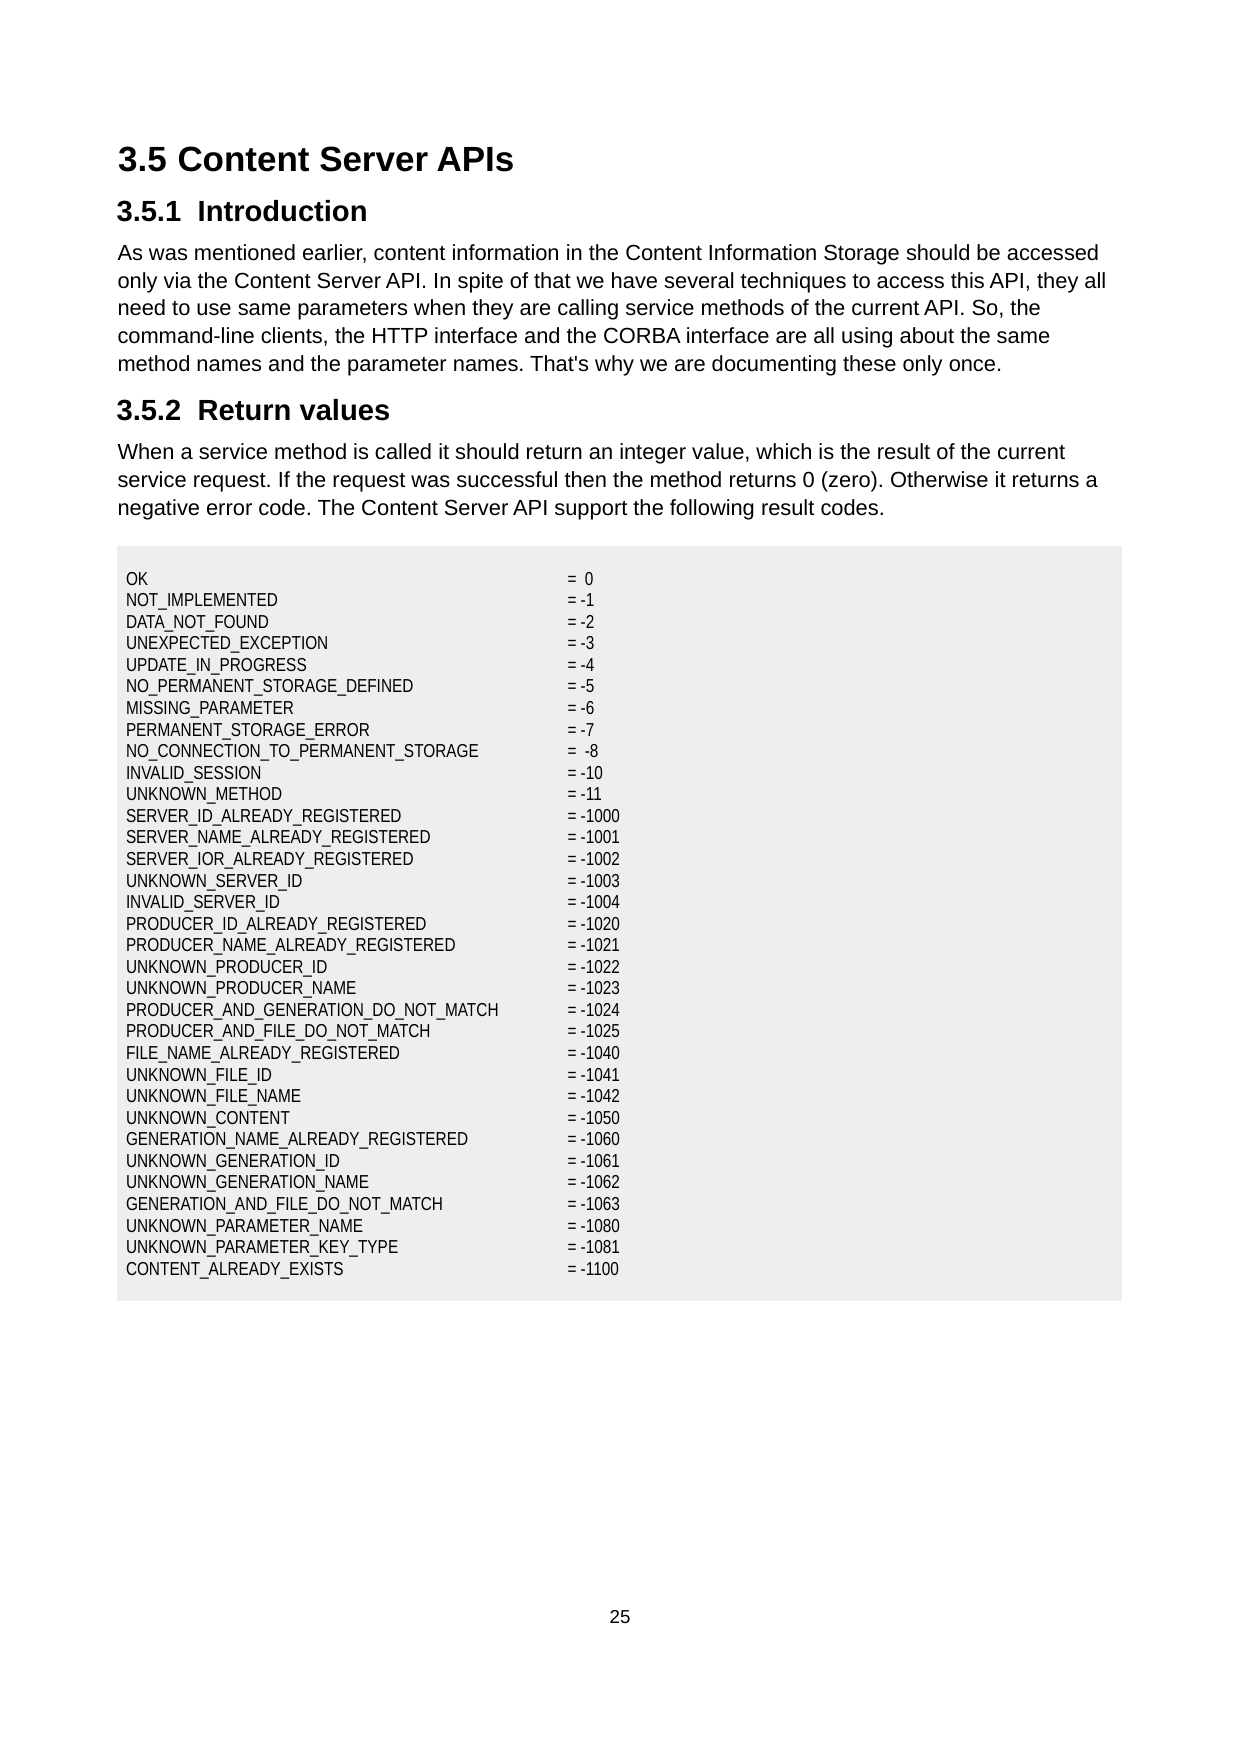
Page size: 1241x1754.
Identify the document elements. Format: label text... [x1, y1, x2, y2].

text PRODUCER_NAME_ALREADY_REGISTERED = -1021 [117, 934, 1122, 956]
text NO_PERMANENT_STORAGE_DEFINED = -5 [117, 675, 1122, 697]
text FILE_NAME_ALREADY_REGISTERED = -1040 [117, 1042, 1122, 1063]
text UNKNOWN_PRODUCER_NAME = -1023 [117, 977, 1122, 999]
text UPDATE_IN_PROGRESS = -4 [117, 654, 1122, 675]
text UNKNOWN_PRODUCER_ID = -1022 [117, 956, 1122, 977]
subtitle Content Server APIs [108, 139, 1122, 179]
text SERVER_ID_ALREADY_REGISTERED = -1000 [117, 805, 1122, 826]
text UNKNOWN_FILE_NAME = -1042 [117, 1085, 1122, 1107]
subtitle Return values [108, 393, 1122, 426]
text UNEXPECTED_EXCEPTION = -3 [117, 632, 1122, 654]
text SERVER_IOR_ALREADY_REGISTERED = -1002 [117, 848, 1122, 869]
text UNKNOWN_PARAMETER_NAME = -1080 [117, 1214, 1122, 1236]
text NOT_IMPLEMENTED = -1 [117, 589, 1122, 611]
text OK = 0 [117, 568, 1122, 589]
text As was mentioned earlier, content information in the Content Information Storage should be accessed only via the Content Server API. In spite of that we have several techniques to access this API, they all need to use same parameters when they are calling service methods of the current API. So, the command-line clients, the HTTP interface and the CORBA interface are all using about the same method names and the parameter names. That's why we are documenting these only once. [117, 240, 1122, 376]
text MISSING_PARAMETER = -6 [117, 697, 1122, 718]
text INVALID_SESSION = -10 [117, 762, 1122, 783]
text UNKNOWN_SERVER_ID = -1003 [117, 869, 1122, 891]
text PRODUCER_AND_FILE_DO_NOT_MATCH = -1025 [117, 1020, 1122, 1042]
subtitle Introduction [108, 194, 1122, 227]
text CONTENT_ALREADY_EXISTS = -1100 [117, 1258, 1122, 1279]
text UNKNOWN_CONTENT = -1050 [117, 1107, 1122, 1128]
text NO_CONNECTION_TO_PERMANENT_STORAGE = -8 [117, 740, 1122, 762]
text GENERATION_AND_FILE_DO_NOT_MATCH = -1063 [117, 1193, 1122, 1214]
text PRODUCER_AND_GENERATION_DO_NOT_MATCH = -1024 [117, 999, 1122, 1020]
text When a service method is called it should return an integer value, which is the result of the current service request. If the request was successful then the method returns 0 (zero). Otherwise it returns a negative error code. The Content Server API support the following result codes. [117, 439, 1122, 519]
text UNKNOWN_PARAMETER_KEY_TYPE = -1081 [117, 1236, 1122, 1258]
text INVALID_SERVER_ID = -1004 [117, 891, 1122, 913]
text UNKNOWN_FILE_ID = -1041 [117, 1063, 1122, 1085]
text PRODUCER_ID_ALREADY_REGISTERED = -1020 [117, 913, 1122, 934]
text GENERATION_NAME_ALREADY_REGISTERED = -1060 [117, 1128, 1122, 1150]
text UNKNOWN_METHOD = -11 [117, 783, 1122, 805]
text SERVER_NAME_ALREADY_REGISTERED = -1001 [117, 826, 1122, 848]
text PERMANENT_STORAGE_ERROR = -7 [117, 718, 1122, 740]
text UNKNOWN_GENERATION_NAME = -1062 [117, 1171, 1122, 1193]
text DATA_NOT_FOUND = -2 [117, 611, 1122, 632]
text UNKNOWN_GENERATION_ID = -1061 [117, 1150, 1122, 1171]
